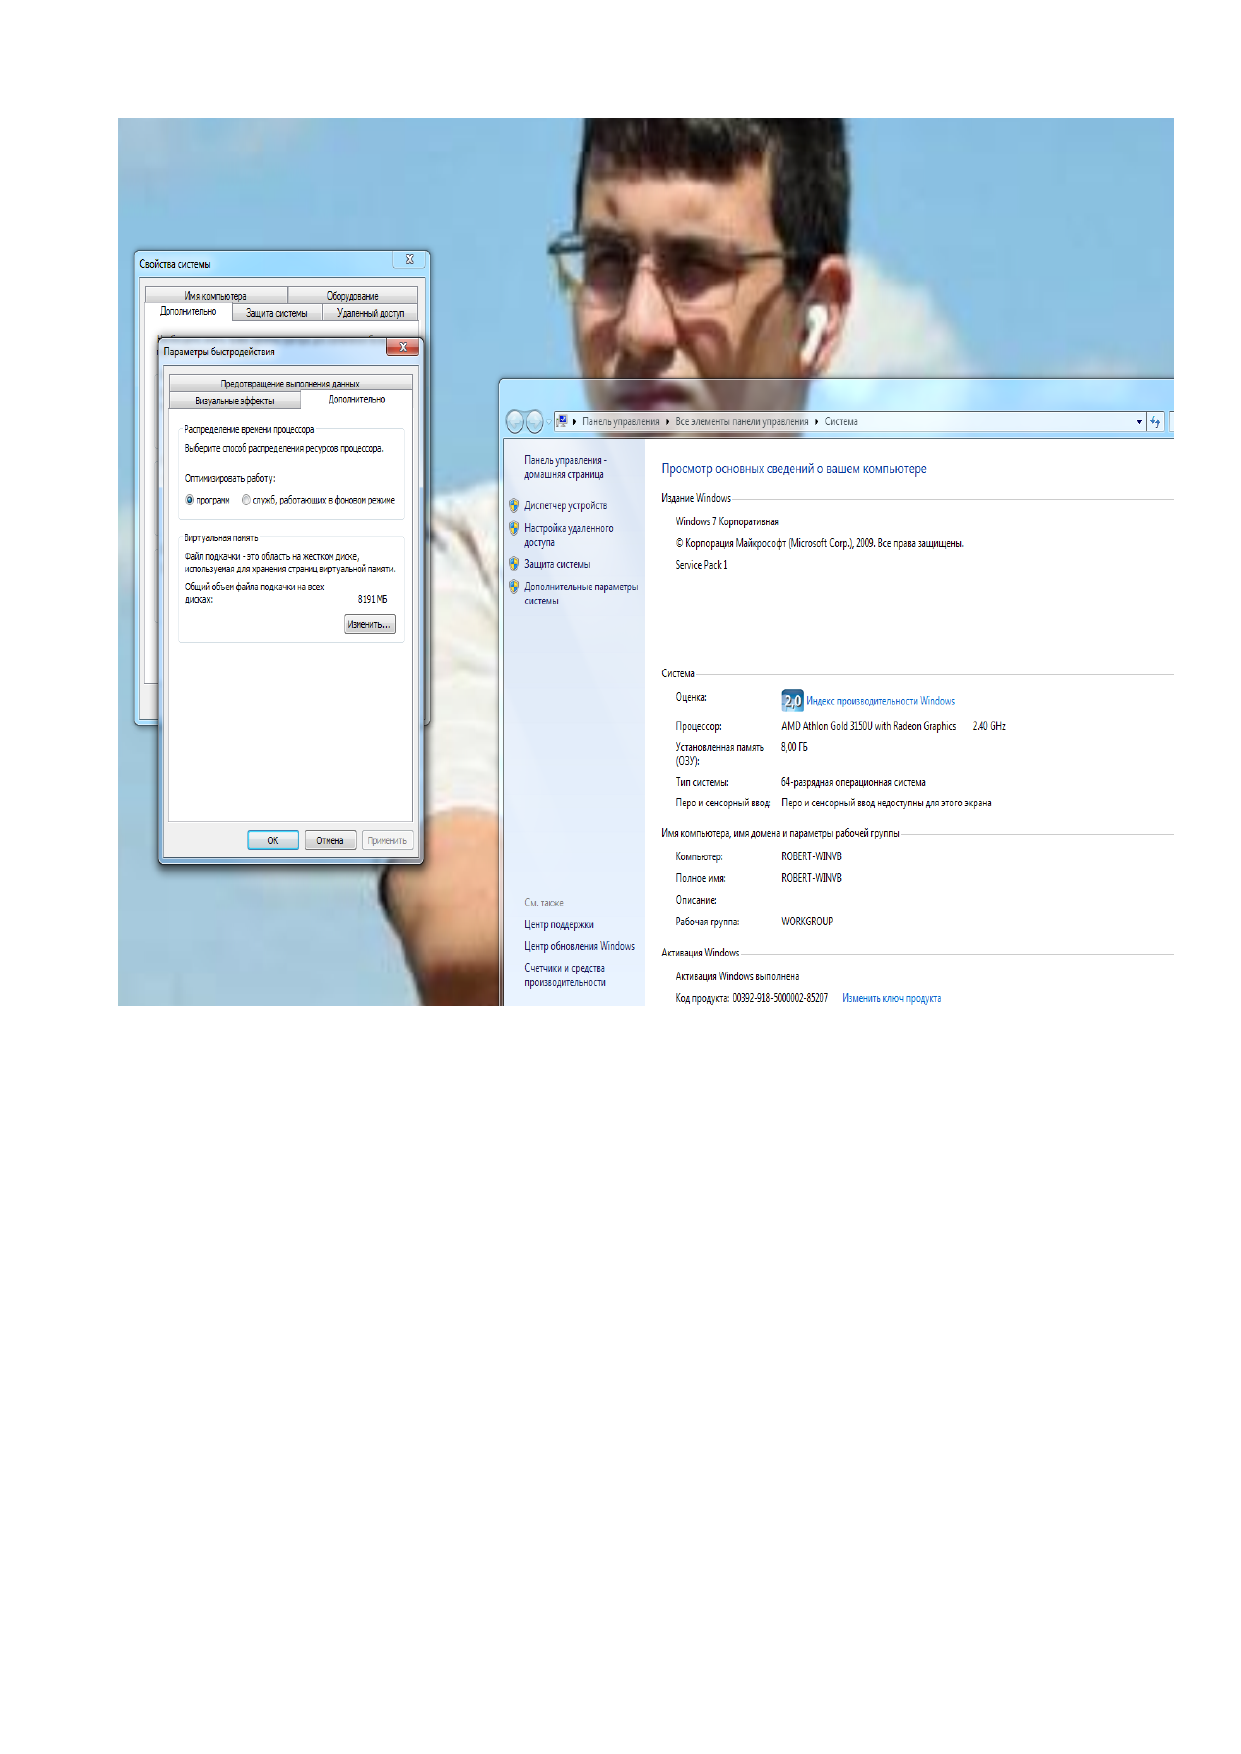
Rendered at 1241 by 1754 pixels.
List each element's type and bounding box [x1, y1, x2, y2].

picture [118, 118, 1174, 1006]
